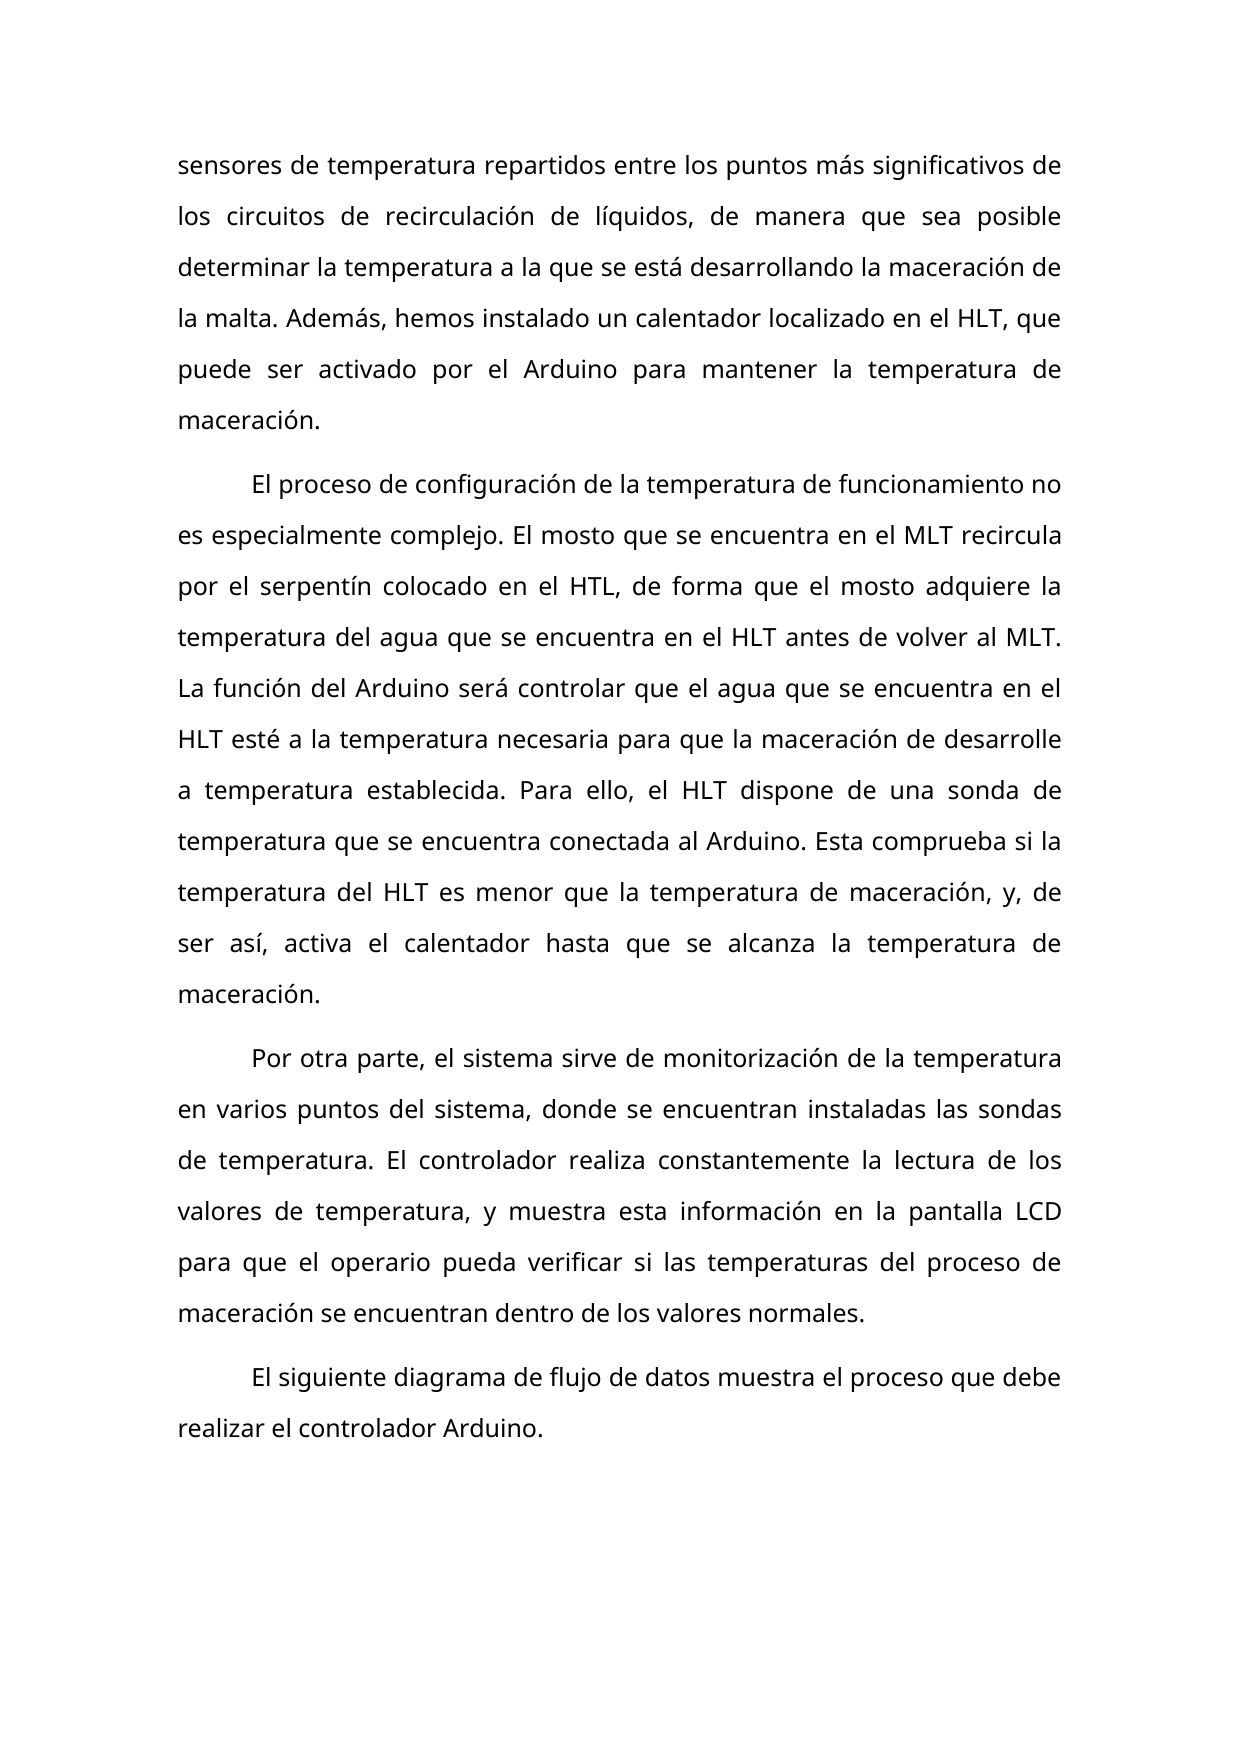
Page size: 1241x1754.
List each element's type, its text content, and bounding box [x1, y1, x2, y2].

text Por otra parte, el sistema sirve de monitorización de la temperatura en varios puntos del sistema, donde se encuentran instaladas las sondas de temperatura. El controlador realiza constantemente la lectura de los valores de temperatura, y muestra esta información en la pantalla LCD para que el operario pueda verificar si las temperaturas del proceso de maceración se encuentran dentro de los valores normales. [177, 1040, 1063, 1330]
text sensores de temperatura repartidos entre los puntos más significativos de los circuitos de recirculación de líquidos, de manera que sea posible determinar la temperatura a la que se está desarrollando la maceración de la malta. Además, hemos instalado un calentador localizado en el HLT, que puede ser activado por el Arduino para mantener la temperatura de maceración. [177, 148, 1063, 437]
text El proceso de configuración de la temperatura de funcionamiento no es especialmente complejo. El mosto que se encuentra en el MLT recircula por el serpentín colocado en el HTL, de forma que el mosto adquiere la temperatura del agua que se encuentra en el HLT antes de volver al MLT. La función del Arduino será controlar que el agua que se encuentra en el HLT esté a la temperatura necesaria para que la maceración de desarrolle a temperatura establecida. Para ello, el HLT dispone de una sonda de temperatura que se encuentra conectada al Arduino. Esta comprueba si la temperatura del HLT es menor que la temperatura de maceración, y, de ser así, activa el calentador hasta que se alcanza la temperatura de maceración. [177, 466, 1063, 1011]
text El siguiente diagrama de flujo de datos muestra el proceso que debe realizar el controlador Arduino. [177, 1359, 1063, 1444]
